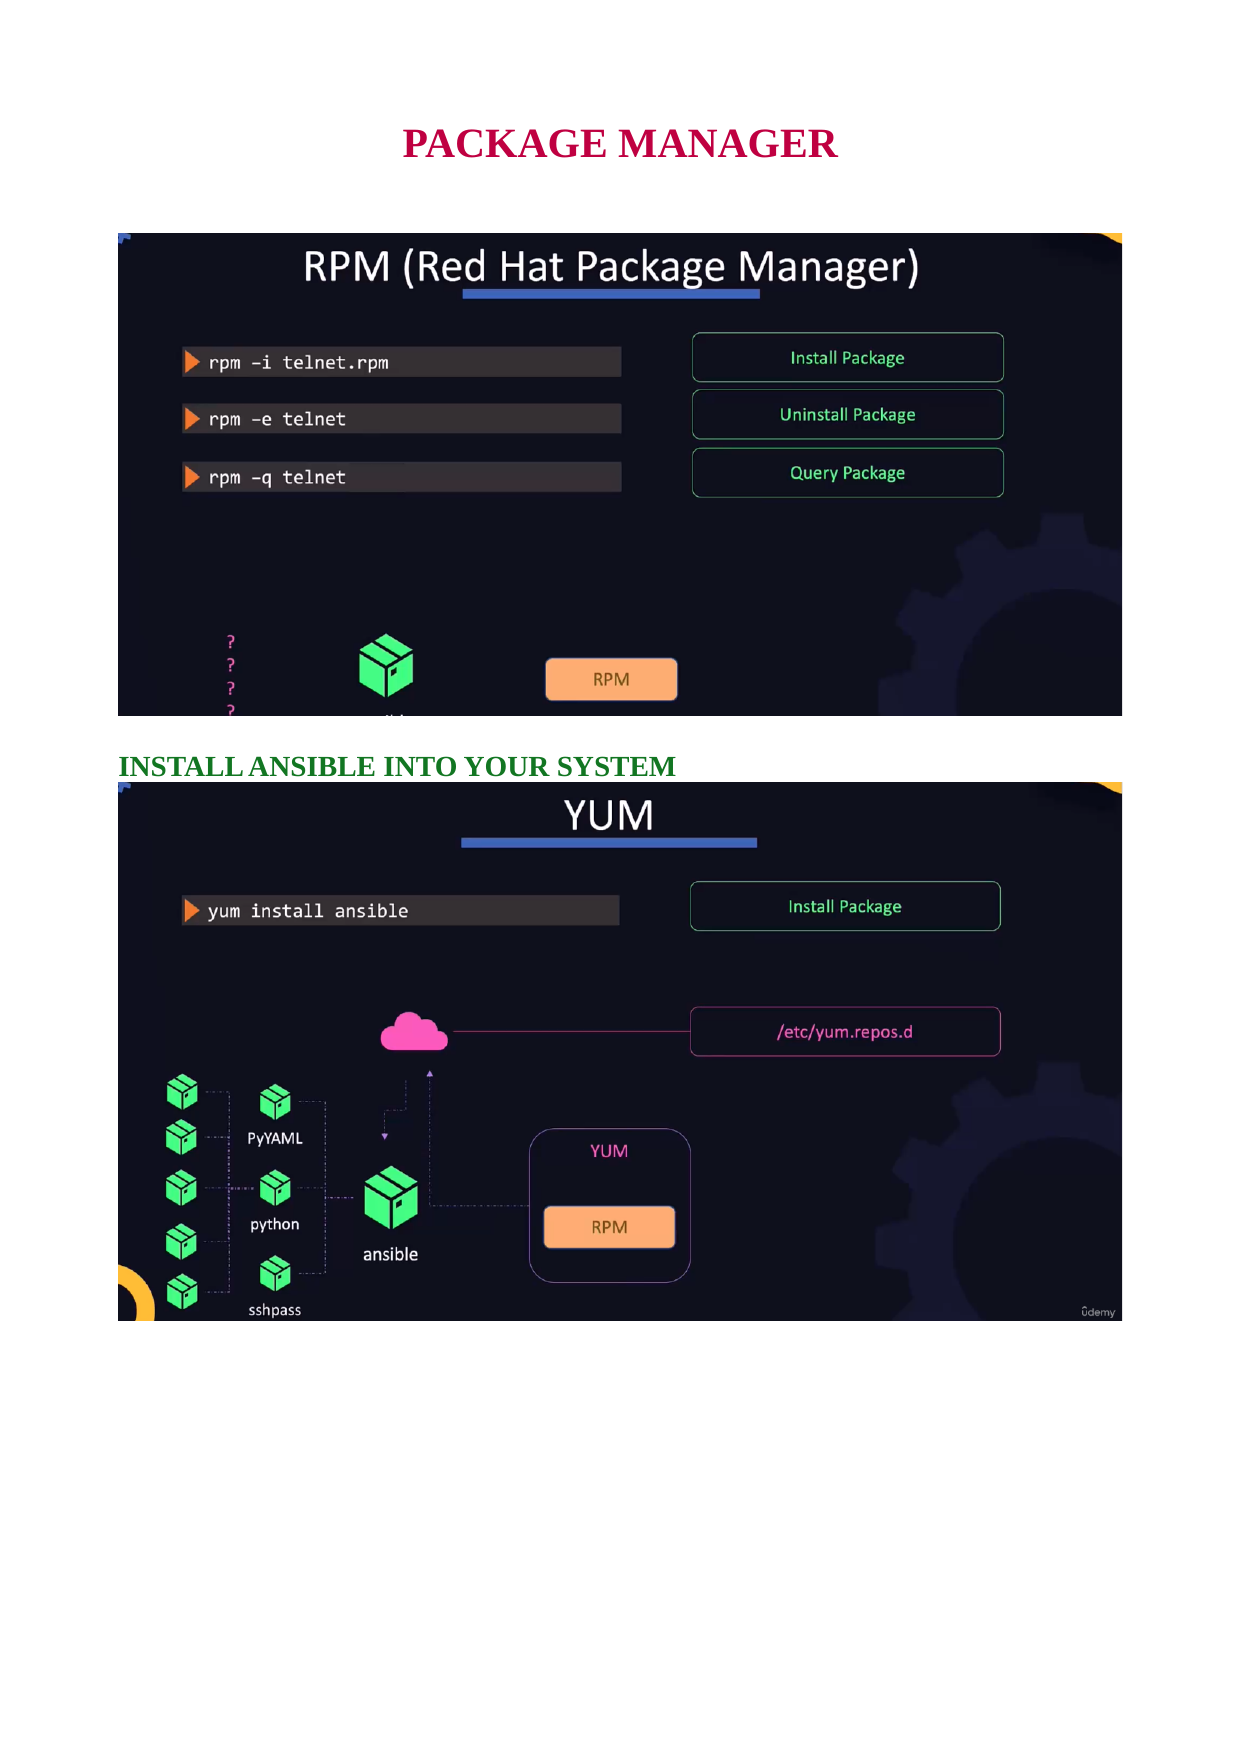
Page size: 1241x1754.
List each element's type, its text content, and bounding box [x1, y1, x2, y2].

text PACKAGE MANAGER [118, 118, 1122, 166]
picture [118, 782, 1123, 1321]
text INSTALL ANSIBLE INTO YOUR SYSTEM [118, 749, 1122, 782]
picture [118, 233, 1123, 716]
